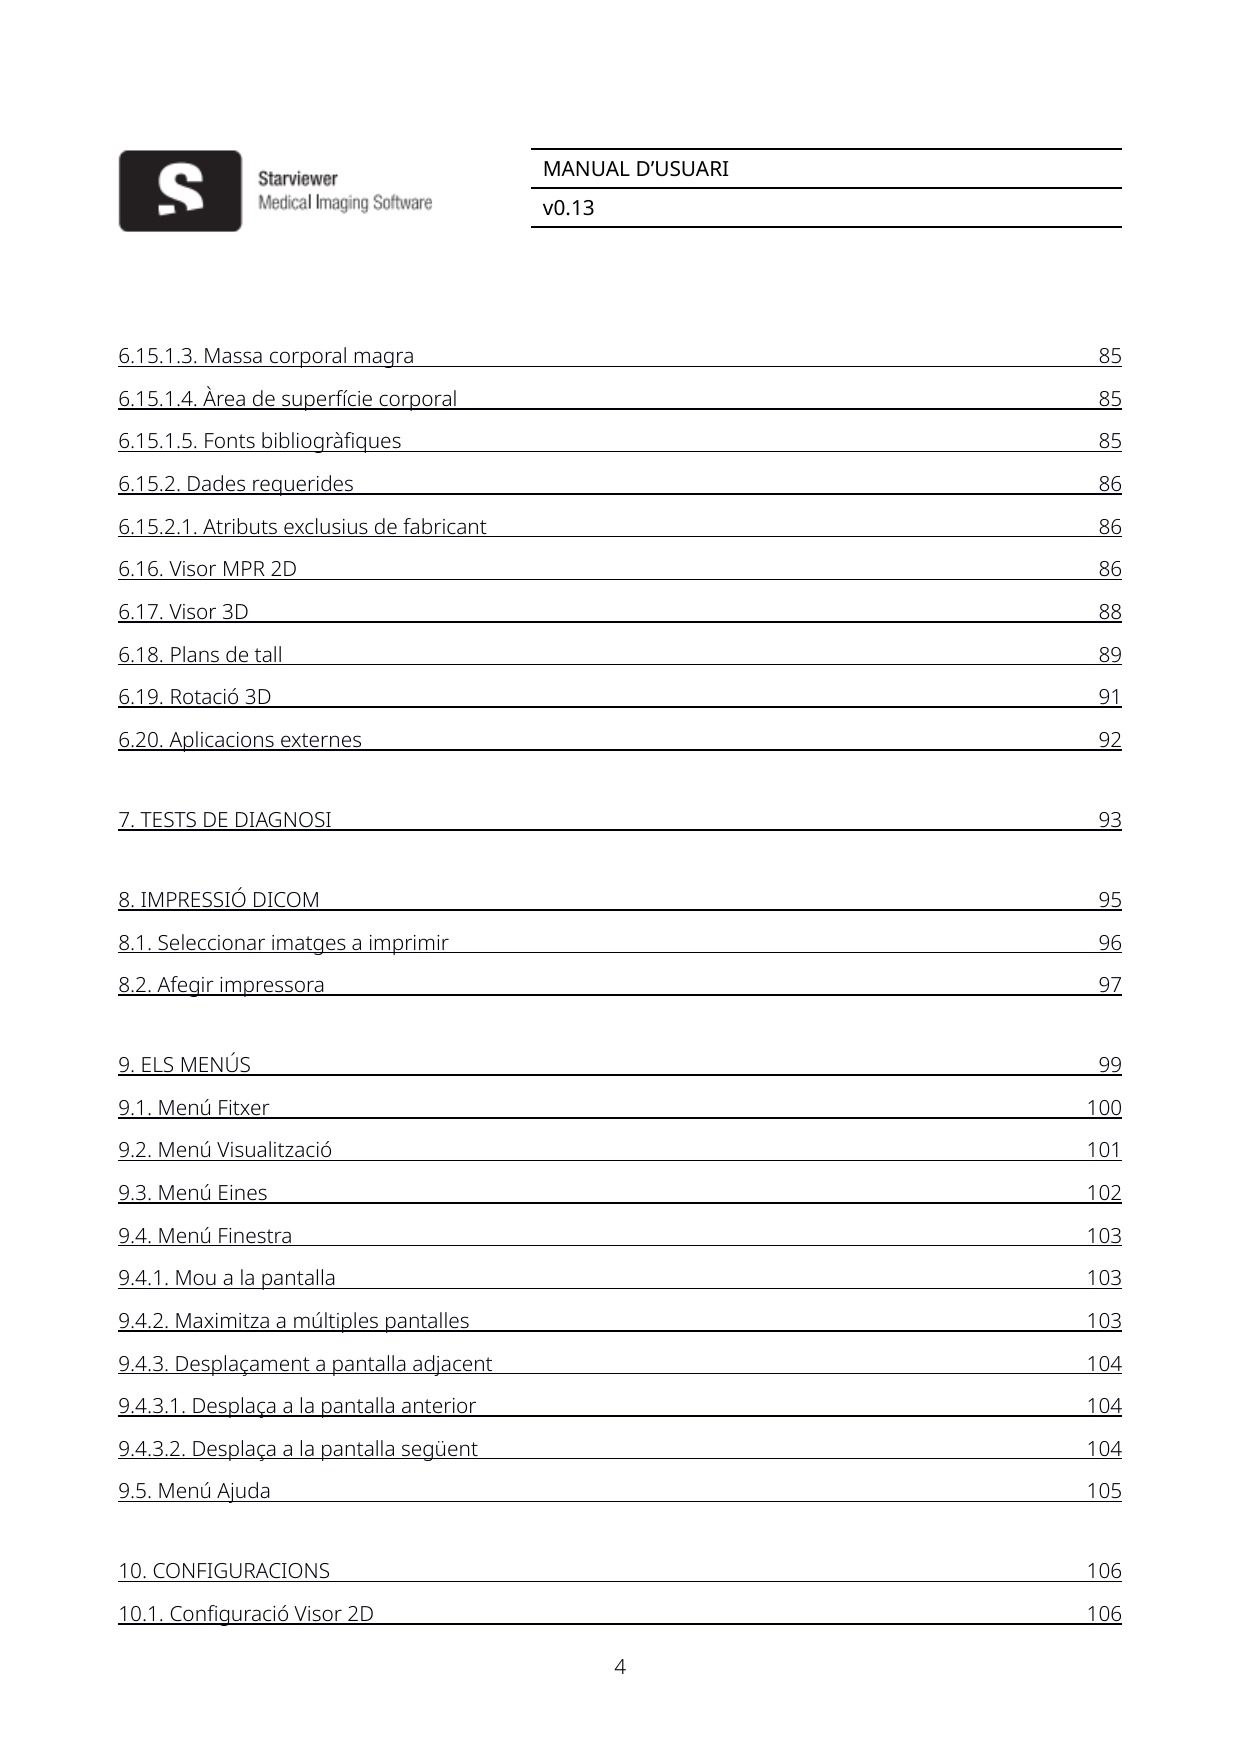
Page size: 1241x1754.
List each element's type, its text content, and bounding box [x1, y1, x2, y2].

text 10. Configuracions 106 [118, 1557, 1122, 1581]
text 8.2. Afegir impressora 97 [118, 970, 1122, 994]
text 7. Tests de diagnosi 93 [118, 805, 1122, 829]
text 6.20. Aplicacions externes 92 [118, 725, 1122, 749]
text 9.4.3. Desplaçament a pantalla adjacent 104 [118, 1349, 1122, 1373]
text 9.5. Menú Ajuda 105 [118, 1476, 1122, 1501]
text 9.3. Menú Eines 102 [118, 1178, 1122, 1202]
text 9.1. Menú Fitxer 100 [118, 1093, 1122, 1117]
text 8.1. Seleccionar imatges a imprimir 96 [118, 928, 1122, 952]
text 9.4.2. Maximitza a múltiples pantalles 103 [118, 1306, 1122, 1330]
text 6.15.2.1. Atributs exclusius de fabricant 86 [118, 512, 1122, 536]
text 6.15.1.5. Fonts bibliogràfiques 85 [118, 427, 1122, 451]
text 6.16. Visor MPR 2D 86 [118, 554, 1122, 579]
text 9.4.3.1. Desplaça a la pantalla anterior 104 [118, 1391, 1122, 1415]
text 6.15.2. Dades requerides 86 [118, 469, 1122, 493]
text 9.4.1. Mou a la pantalla 103 [118, 1263, 1122, 1288]
text 6.19. Rotació 3D 91 [118, 682, 1122, 706]
text 9.4.3.2. Desplaça a la pantalla següent 104 [118, 1434, 1122, 1458]
text 6.17. Visor 3D 88 [118, 597, 1122, 621]
text 6.15.1.3. Massa corporal magra 85 [118, 341, 1122, 366]
text 9.2. Menú Visualització 101 [118, 1136, 1122, 1160]
text 10.1. Configuració Visor 2D 106 [118, 1599, 1122, 1623]
text 9.4. Menú Finestra 103 [118, 1221, 1122, 1245]
text 8. Impressió DICOM 95 [118, 885, 1122, 909]
text 9. Els menús 99 [118, 1050, 1122, 1074]
text 6.15.1.4. Àrea de superfície corporal 85 [118, 384, 1122, 408]
text 6.18. Plans de tall 89 [118, 640, 1122, 664]
